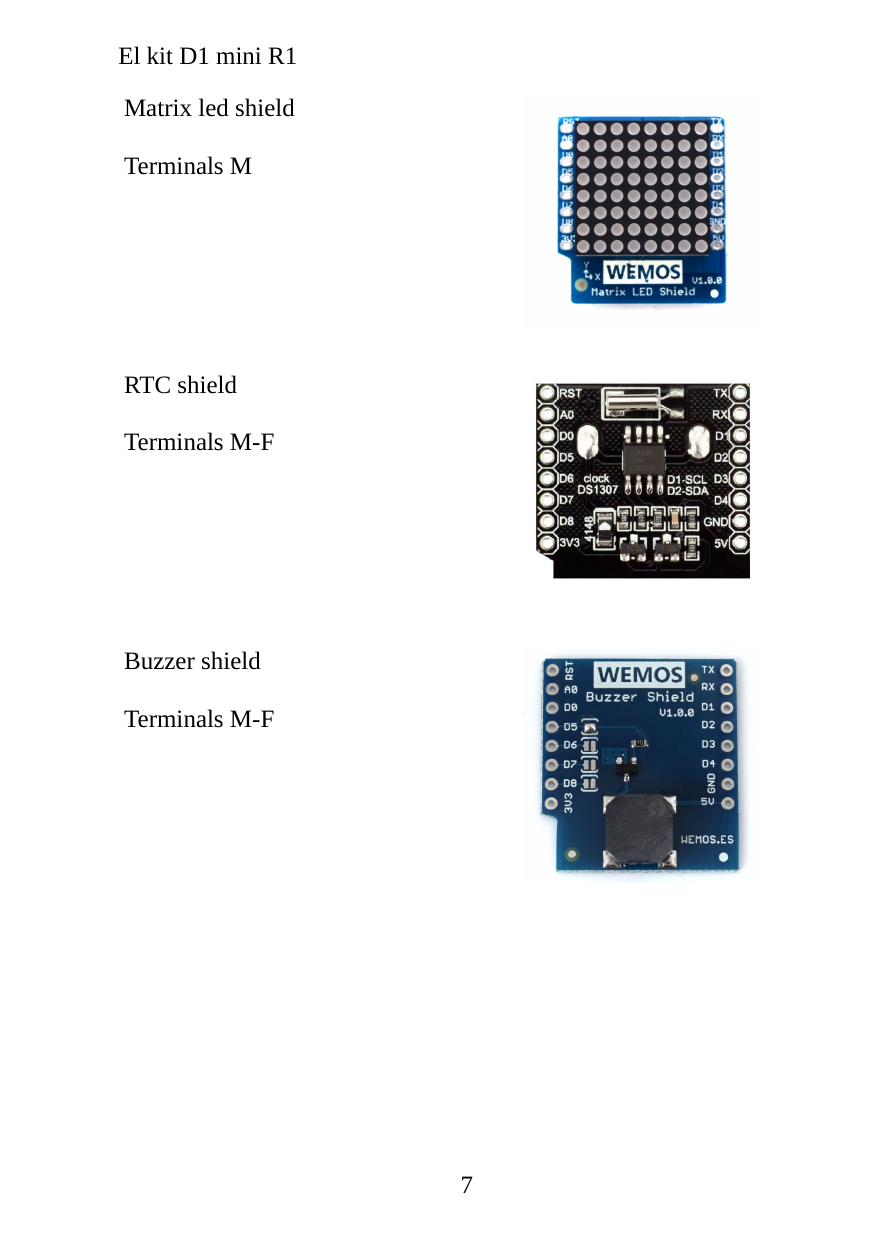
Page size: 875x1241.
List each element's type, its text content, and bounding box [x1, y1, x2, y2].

table_cell Buzzer shield Terminals M-F [118, 641, 466, 917]
table_cell [466, 364, 815, 641]
table_cell [466, 88, 815, 364]
picture [522, 93, 759, 330]
table_cell Matrix led shield Terminals M [118, 88, 466, 364]
picture [522, 646, 759, 883]
table_cell [466, 641, 815, 917]
table_cell RTC shield Terminals M-F [118, 364, 466, 641]
picture [520, 370, 761, 607]
